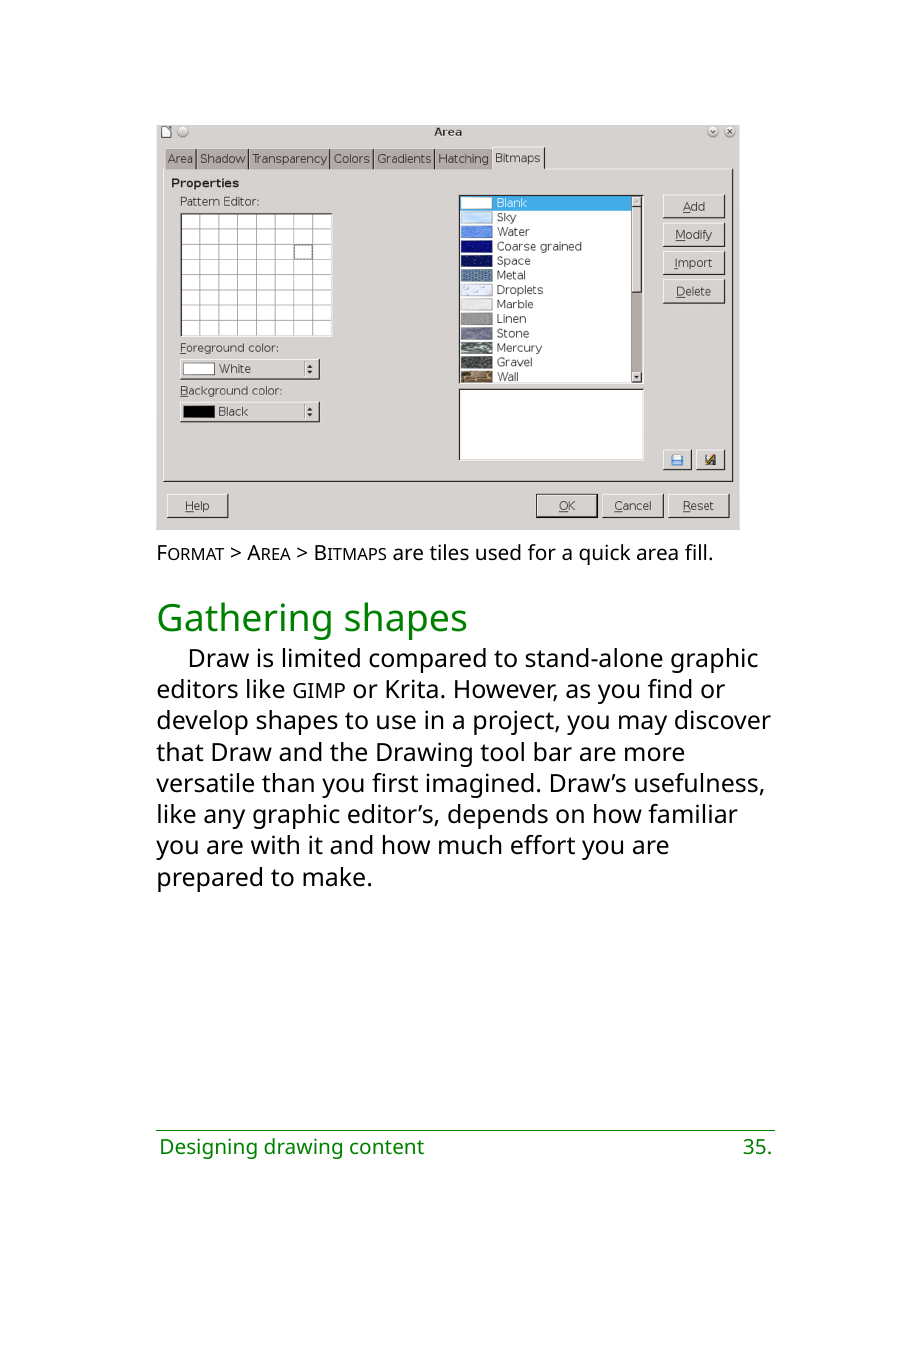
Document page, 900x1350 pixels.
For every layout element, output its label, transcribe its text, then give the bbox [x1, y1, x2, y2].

subtitle Gathering shapes [156, 591, 775, 642]
text Draw is limited compared to stand-alone graphic editors like GIMP or Krita. However, as you find or develop shapes to use in a project, you may discover that Draw and the Drawing tool bar are more versatile than you first imagined. Draw’s usefulness, like any graphic editor’s, depends on how familiar you are with it and how much effort you are prepared to make. [156, 642, 775, 892]
table_cell Format > Area > Bitmaps are tiles used for a quick area fill. [156, 531, 775, 566]
picture [156, 125, 740, 530]
table_header [156, 125, 775, 531]
